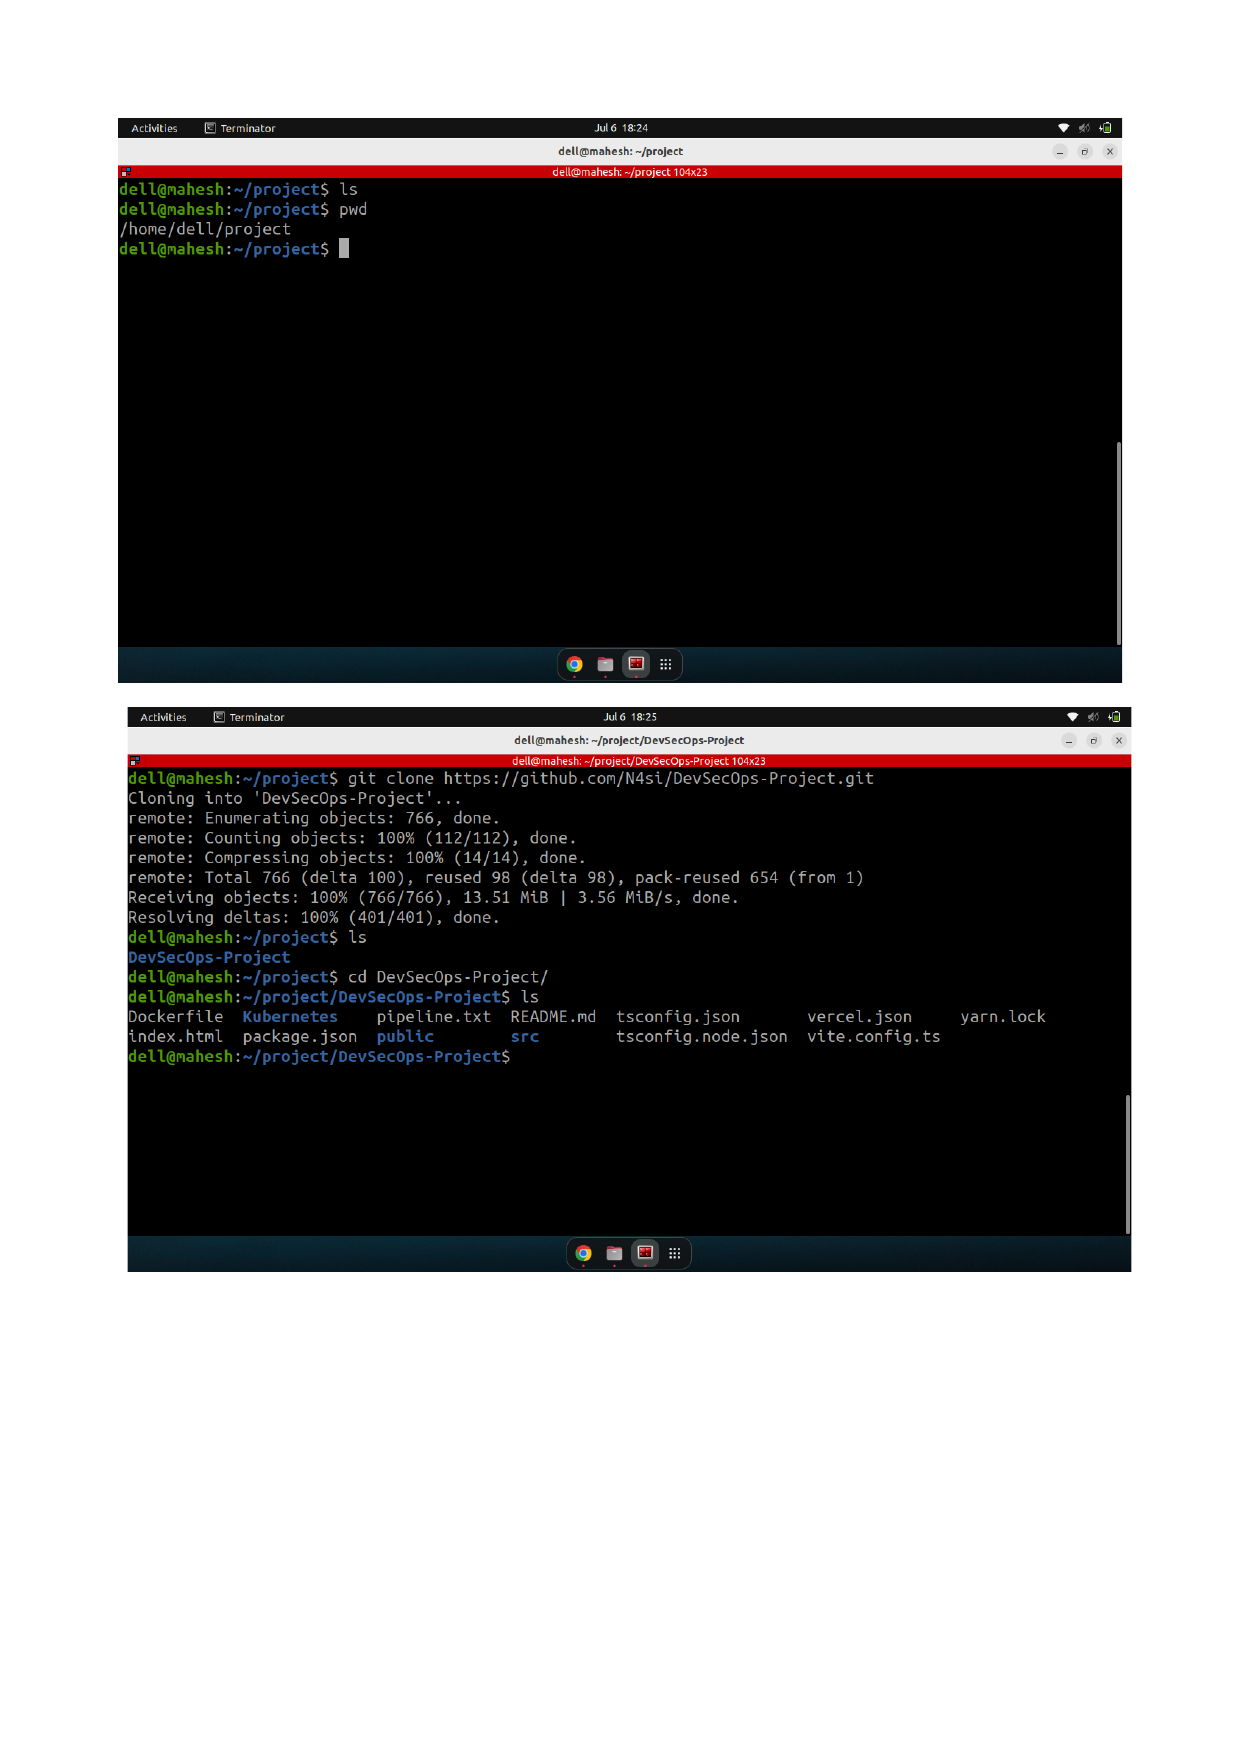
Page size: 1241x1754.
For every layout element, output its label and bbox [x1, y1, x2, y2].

picture [118, 118, 1123, 683]
picture [127, 707, 1132, 1272]
